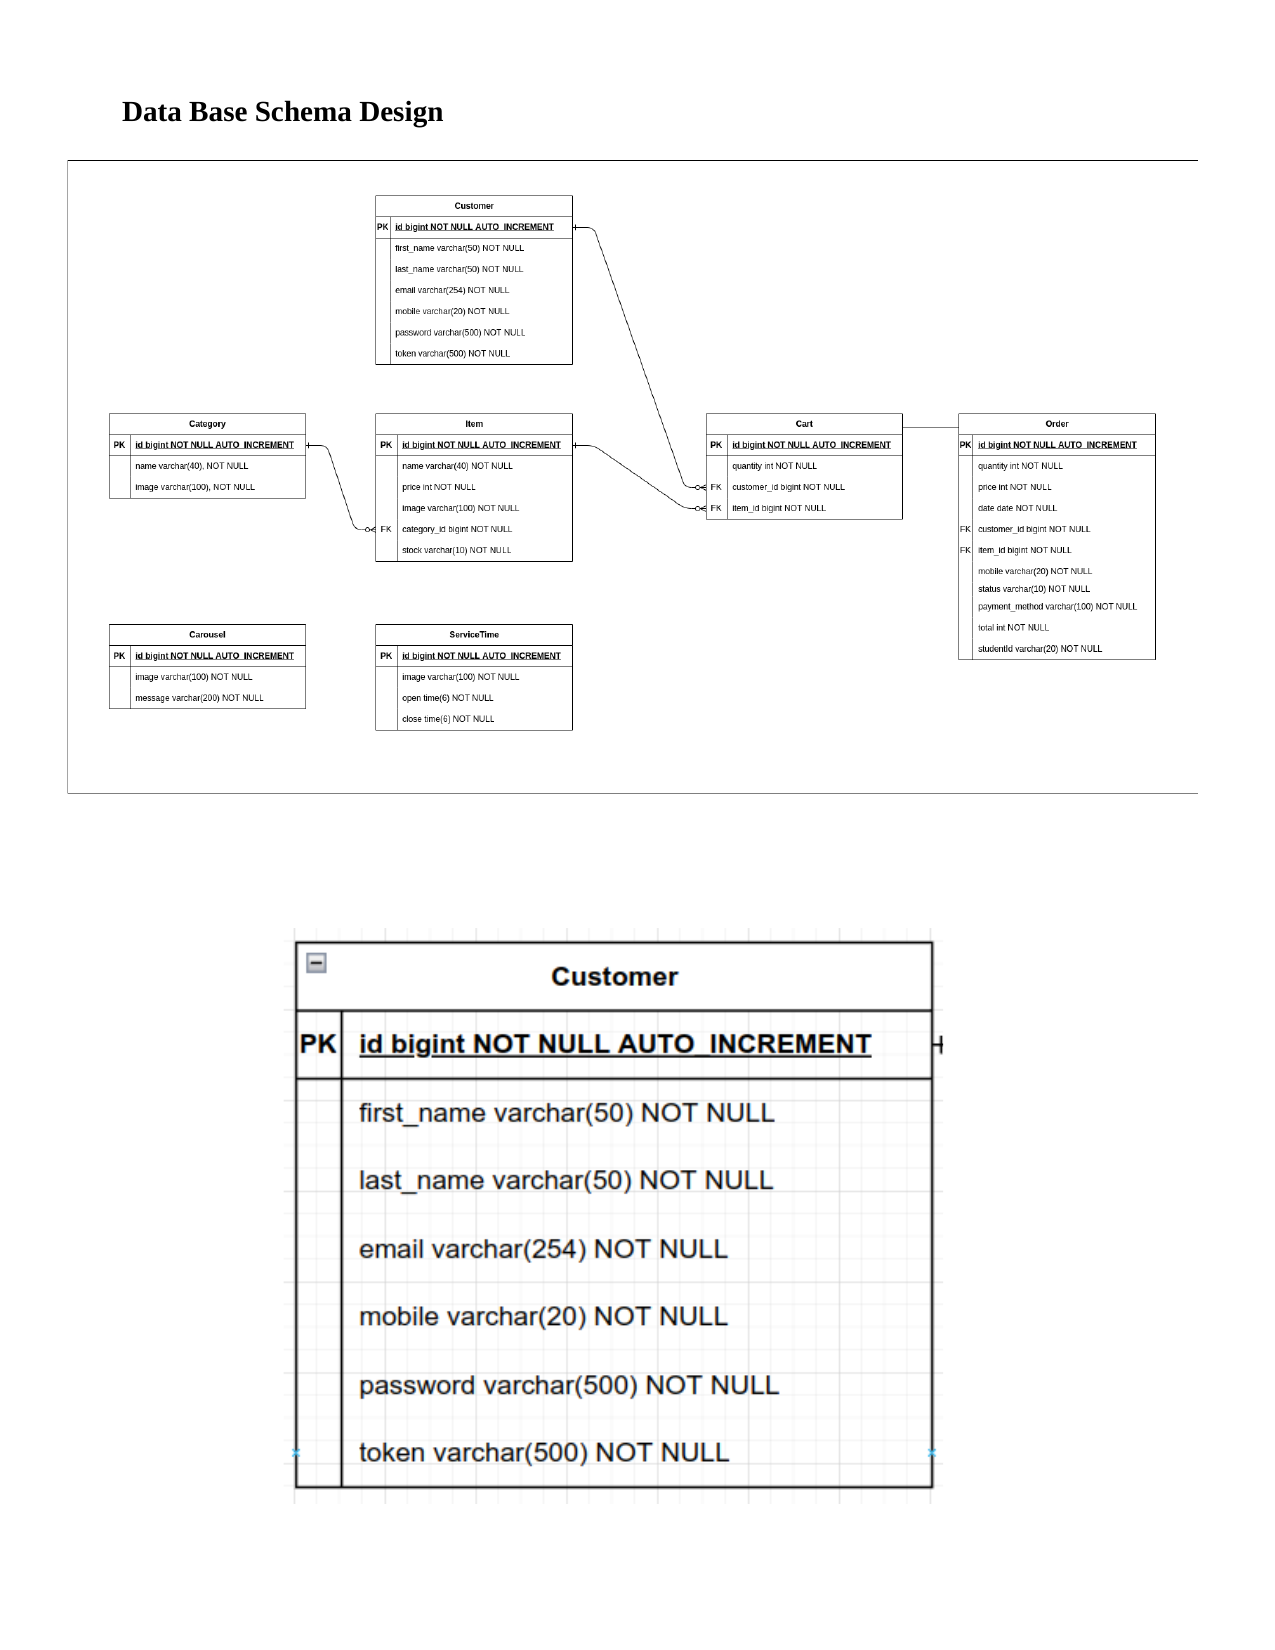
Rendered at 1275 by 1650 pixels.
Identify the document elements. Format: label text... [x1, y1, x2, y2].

picture [67, 160, 1198, 794]
text Data Base Schema Design [122, 94, 1144, 127]
picture [283, 928, 944, 1504]
